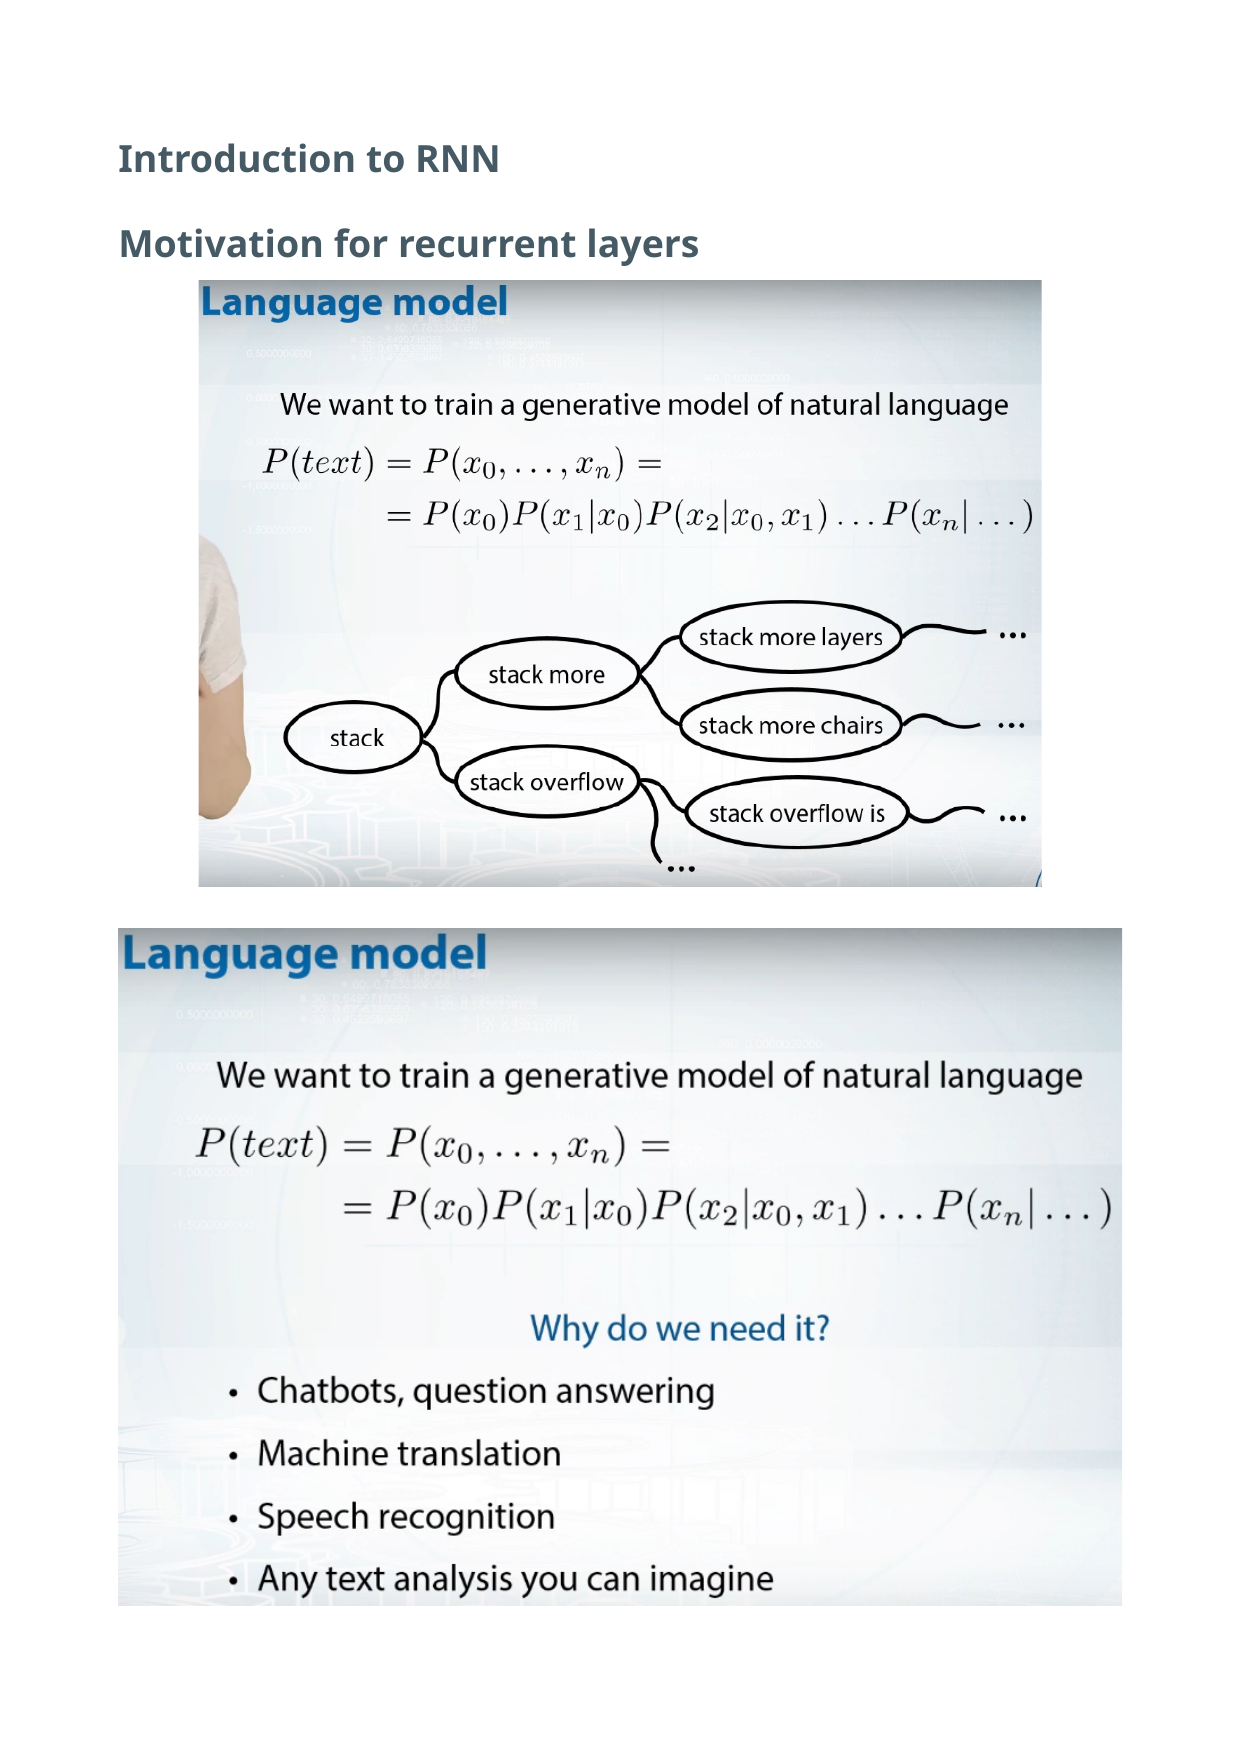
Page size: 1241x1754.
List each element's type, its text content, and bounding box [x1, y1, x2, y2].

picture [118, 928, 1123, 1606]
picture [198, 280, 1042, 887]
subtitle Motivation for recurrent layers [118, 217, 1122, 268]
subtitle Introduction to RNN [118, 133, 1122, 184]
